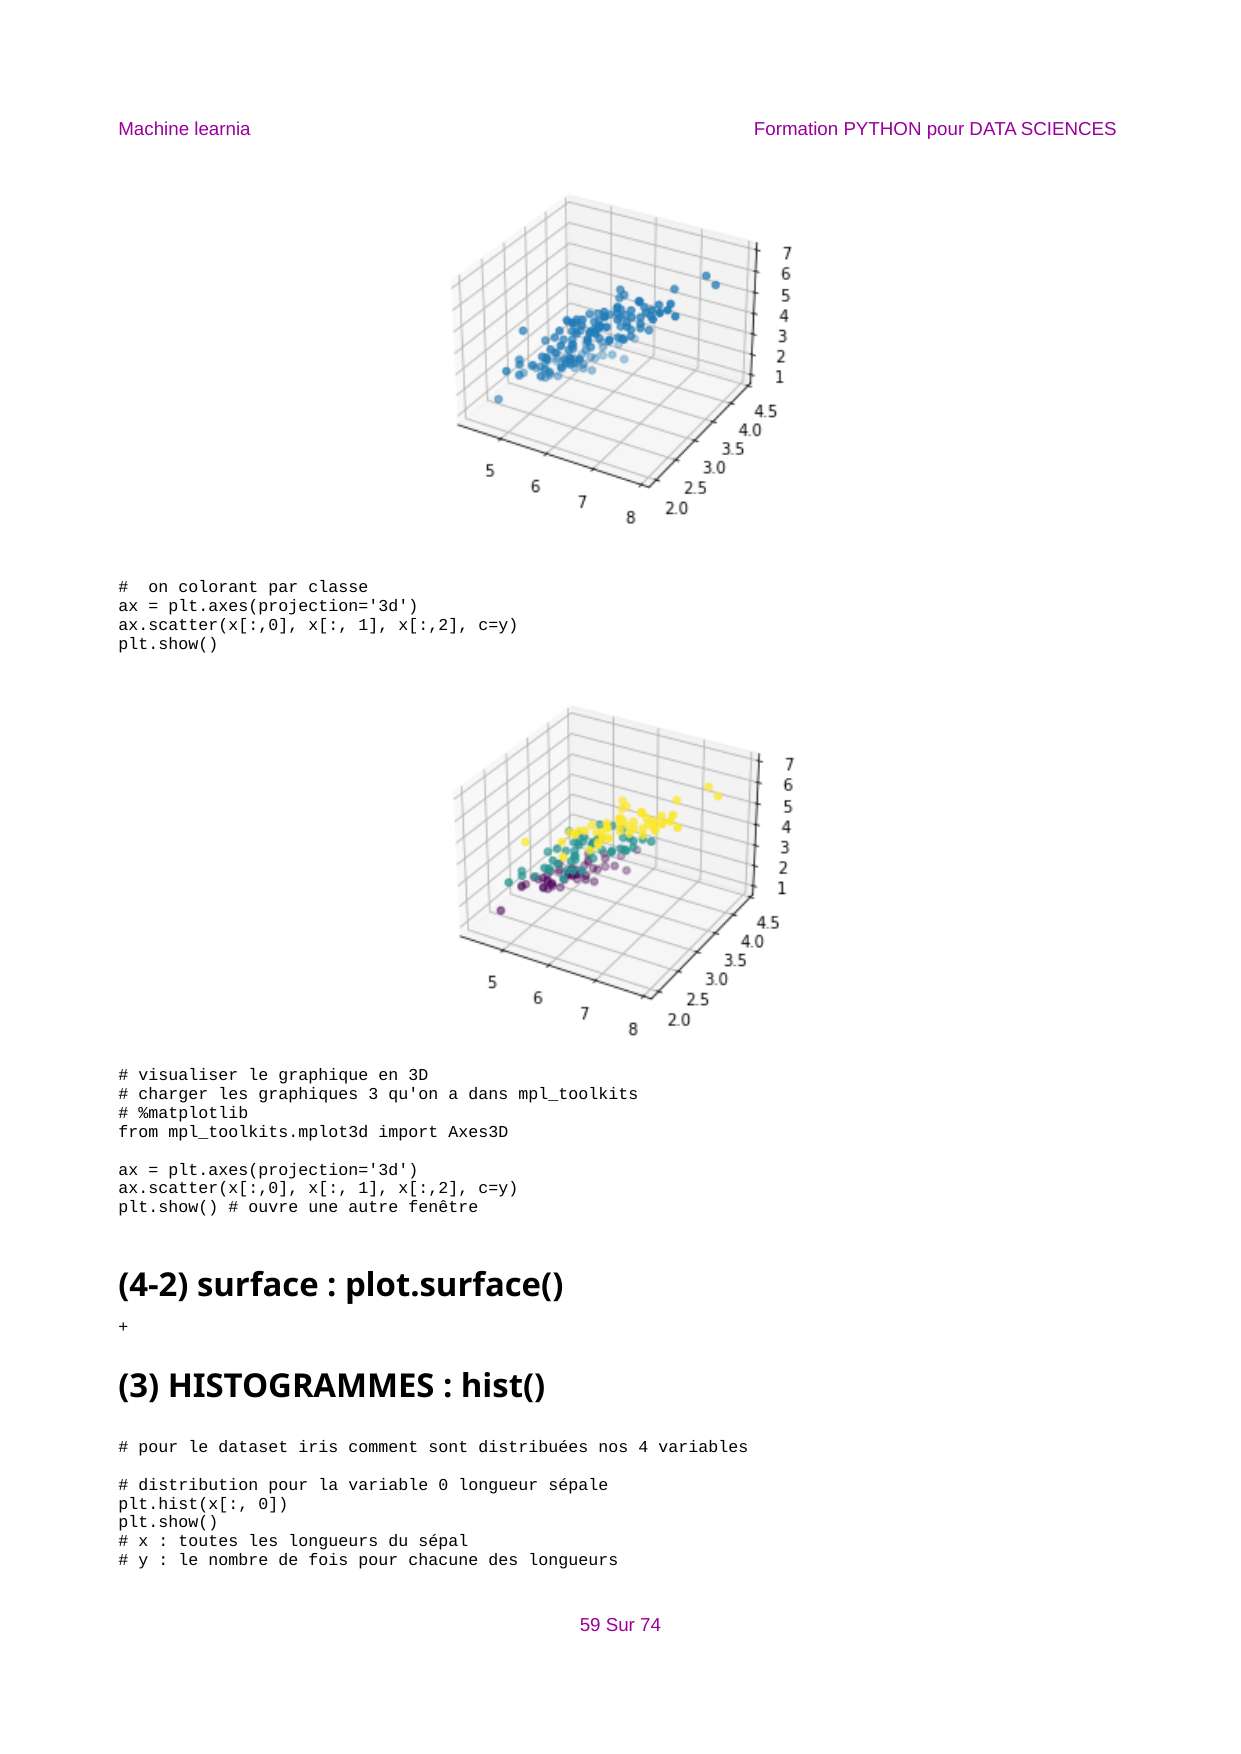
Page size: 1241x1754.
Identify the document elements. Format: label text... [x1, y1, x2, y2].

picture [394, 673, 846, 1048]
picture [401, 169, 839, 541]
text plt.show() # ouvre une autre fenêtre [118, 1199, 1122, 1218]
text plt.hist(x[:, 0]) [118, 1495, 1122, 1514]
text ax = plt.axes(projection='3d') [118, 1161, 1122, 1180]
text plt.show() [118, 1514, 1122, 1533]
text # charger les graphiques 3 qu'on a dans mpl_toolkits [118, 1086, 1122, 1104]
text ax.scatter(x[:,0], x[:, 1], x[:,2], c=y) [118, 1180, 1122, 1199]
text # pour le dataset iris comment sont distribuées nos 4 variables [118, 1439, 1122, 1457]
text # %matplotlib [118, 1104, 1122, 1123]
text # visualiser le graphique en 3D [118, 1067, 1122, 1086]
text ax.scatter(x[:,0], x[:, 1], x[:,2], c=y) [118, 616, 1122, 635]
text from mpl_toolkits.mplot3d import Axes3D [118, 1123, 1122, 1142]
text # y : le nombre de fois pour chacune des longueurs [118, 1552, 1122, 1571]
subtitle (3) HISTOGRAMMES : hist() [118, 1363, 1122, 1407]
subtitle (4-2) surface : plot.surface() [118, 1262, 1122, 1306]
text # x : toutes les longueurs du sépal [118, 1533, 1122, 1552]
text plt.show() [118, 635, 1122, 654]
text # distribution pour la variable 0 longueur sépale [118, 1476, 1122, 1495]
text ax = plt.axes(projection='3d') [118, 598, 1122, 616]
text # on colorant par classe [118, 579, 1122, 598]
text + [118, 1319, 1122, 1338]
